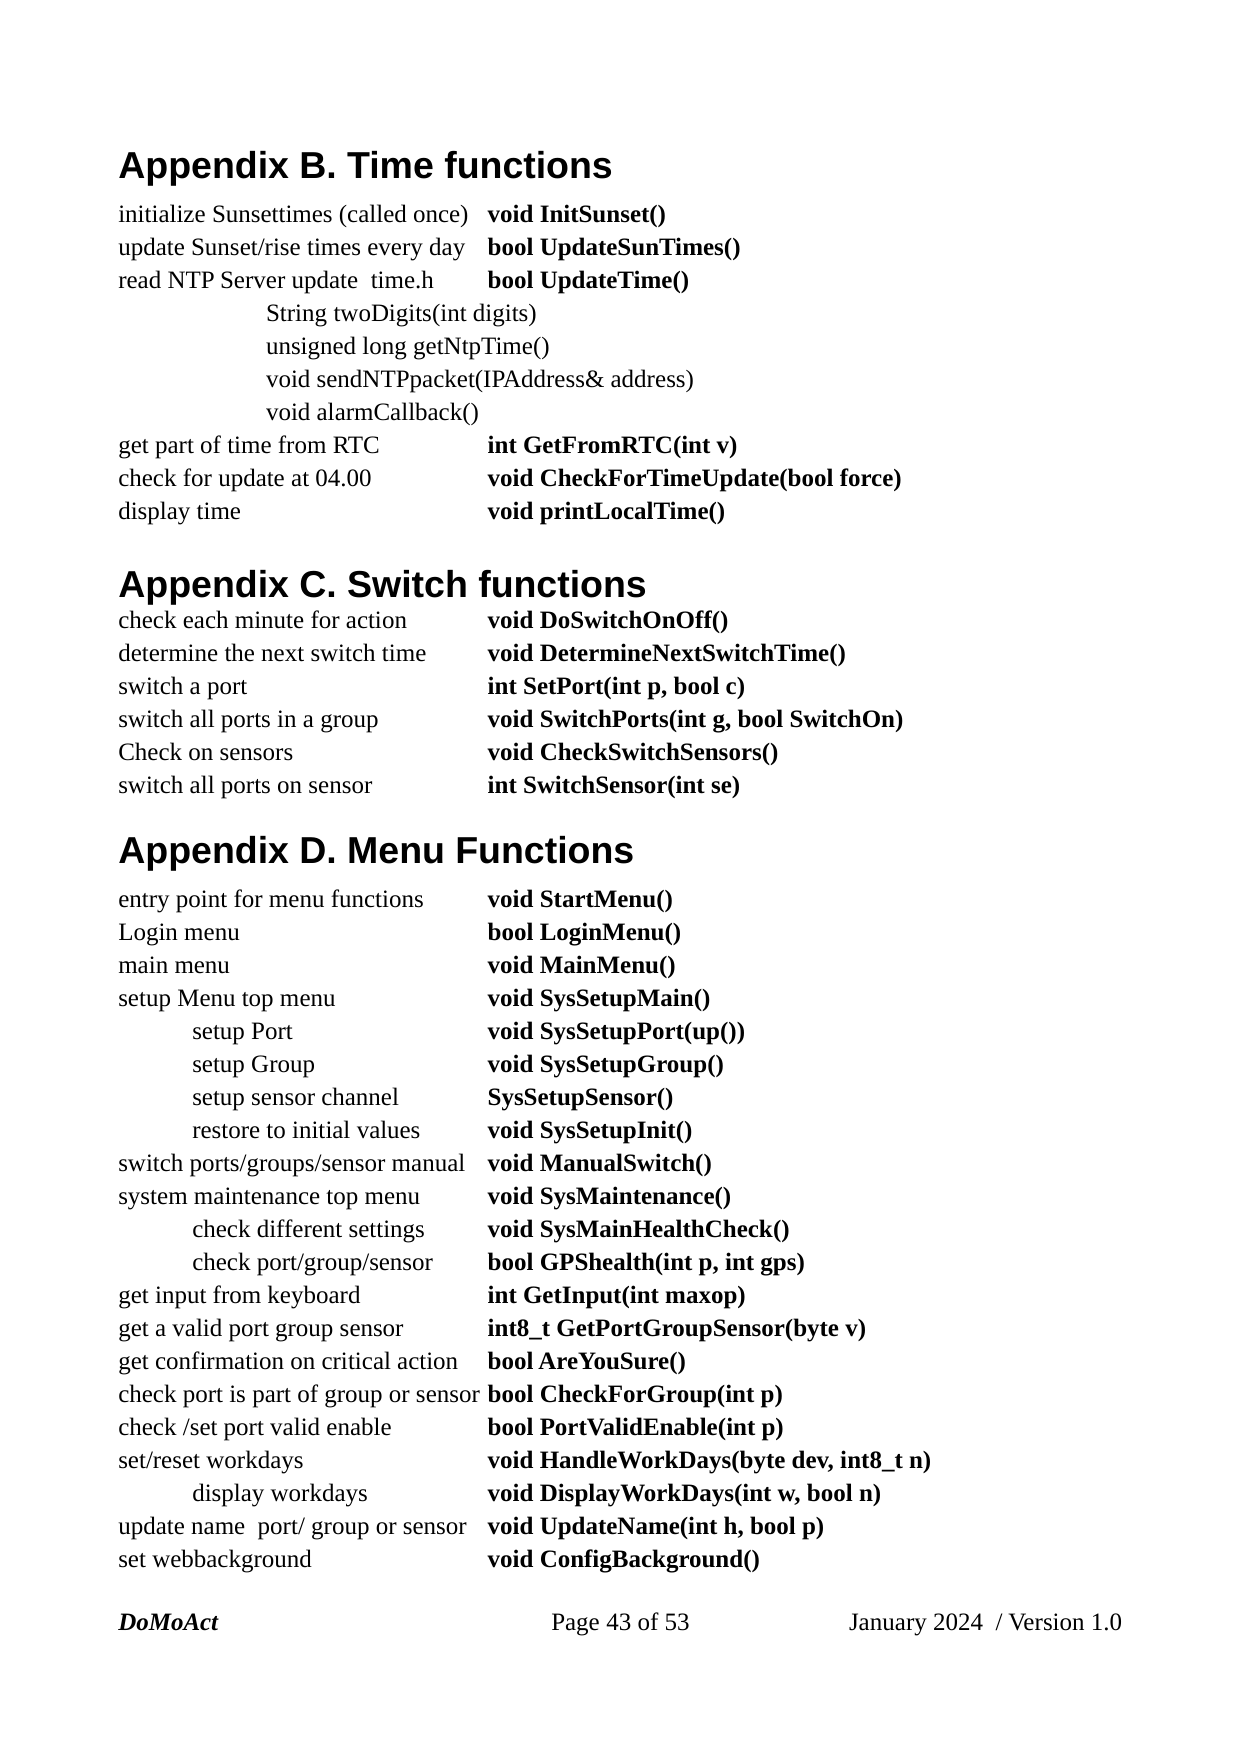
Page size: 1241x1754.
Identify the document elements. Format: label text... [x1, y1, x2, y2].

text check for update at 04.00 void CheckForTimeUpdate(bool force) [118, 463, 1122, 492]
text Login menu bool LoginMenu() [118, 917, 1122, 946]
text setup Group void SysSetupGroup() [118, 1049, 1122, 1078]
text read NTP Server update time.h bool UpdateTime() [118, 265, 1122, 293]
text display time void printLocalTime() [118, 496, 1122, 525]
text set/reset workdays void HandleWorkDays(byte dev, int8_t n) [118, 1445, 1122, 1474]
text system maintenance top menu void SysMaintenance() [118, 1181, 1122, 1210]
text get a valid port group sensor int8_t GetPortGroupSensor(byte v) [118, 1313, 1122, 1342]
text get confirmation on critical action bool AreYouSure() [118, 1346, 1122, 1375]
text check port/group/sensor bool GPShealth(int p, int gps) [118, 1247, 1122, 1276]
text switch all ports in a group void SwitchPorts(int g, bool SwitchOn) [118, 704, 1122, 733]
text check different settings void SysMainHealthCheck() [118, 1214, 1122, 1243]
text switch ports/groups/sensor manual void ManualSwitch() [118, 1148, 1122, 1177]
text unsigned long getNtpTime() [118, 331, 1122, 359]
text String twoDigits(int digits) [118, 298, 1122, 327]
text restore to initial values void SysSetupInit() [118, 1115, 1122, 1144]
subtitle Appendix C. Switch functions [118, 562, 1122, 605]
text update name port/ group or sensor void UpdateName(int h, bool p) [118, 1511, 1122, 1540]
text setup Menu top menu void SysSetupMain() [118, 983, 1122, 1012]
text determine the next switch time void DetermineNextSwitchTime() [118, 638, 1122, 667]
subtitle Appendix B. Time functions [118, 143, 1122, 186]
text check each minute for action void DoSwitchOnOff() [118, 605, 1122, 634]
text switch all ports on sensor int SwitchSensor(int se) [118, 770, 1122, 799]
text display workdays void DisplayWorkDays(int w, bool n) [118, 1478, 1122, 1507]
text get part of time from RTC int GetFromRTC(int v) [118, 430, 1122, 459]
text setup Port void SysSetupPort(up()) [118, 1016, 1122, 1045]
text switch a port int SetPort(int p, bool c) [118, 671, 1122, 700]
text initialize Sunsettimes (called once) void InitSunset() [118, 199, 1122, 227]
text Check on sensors void CheckSwitchSensors() [118, 737, 1122, 766]
text check port is part of group or sensor bool CheckForGroup(int p) [118, 1379, 1122, 1408]
text get input from keyboard int GetInput(int maxop) [118, 1280, 1122, 1309]
text void alarmCallback() [118, 397, 1122, 426]
text void sendNTPpacket(IPAddress& address) [118, 364, 1122, 393]
subtitle Appendix D. Menu Functions [118, 828, 1122, 871]
text set webbackground void ConfigBackground() [118, 1544, 1122, 1573]
text setup sensor channel SysSetupSensor() [118, 1082, 1122, 1111]
text entry point for menu functions void StartMenu() [118, 884, 1122, 913]
text update Sunset/rise times every day bool UpdateSunTimes() [118, 232, 1122, 261]
text main menu void MainMenu() [118, 950, 1122, 979]
text check /set port valid enable bool PortValidEnable(int p) [118, 1412, 1122, 1441]
